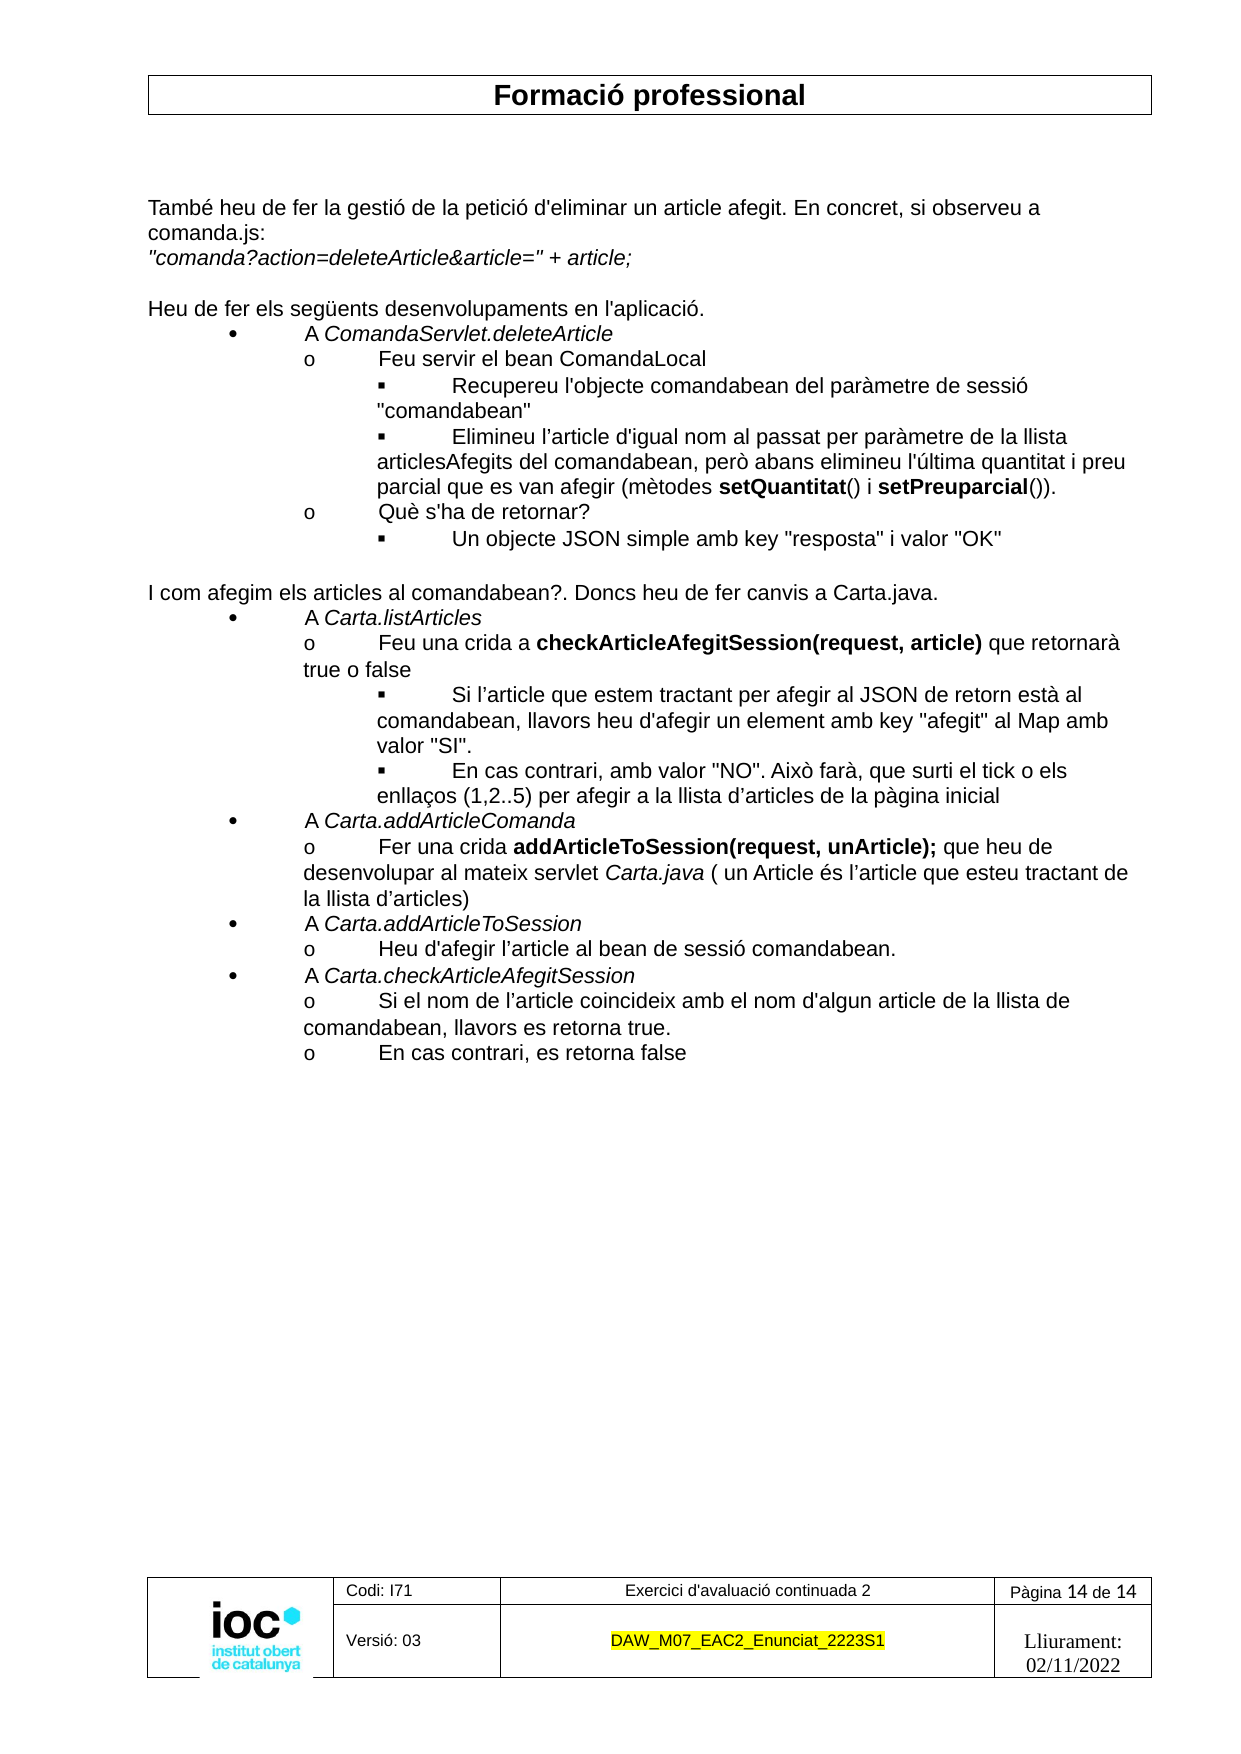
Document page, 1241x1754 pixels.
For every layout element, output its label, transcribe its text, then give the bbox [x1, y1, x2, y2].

text I com afegim els articles al comandabean?. Doncs heu de fer canvis a Carta.java. [148, 580, 1152, 605]
list A Carta.addArticleComanda [229, 808, 1152, 833]
list Elimineu l’article d'igual nom al passat per paràmetre de la llista articlesAfegits del comandabean, però abans elimineu l'última quantitat i preu parcial que es van afegir (mètodes setQuantitat() i setPreuparcial()). [377, 423, 1152, 499]
list Fer una crida addArticleToSession(request, unArticle); que heu de desenvolupar al mateix servlet Carta.java ( un Article és l’article que esteu tractant de la llista d’articles) [303, 833, 1152, 911]
list Un objecte JSON simple amb key "resposta" i valor "OK" [377, 526, 1152, 551]
text També heu de fer la gestió de la petició d'eliminar un article afegit. En concret, si observeu a comanda.js: [148, 195, 1152, 245]
text "comanda?action=deleteArticle&article=" + article; [148, 245, 1152, 271]
list Si el nom de l’article coincideix amb el nom d'algun article de la llista de comandabean, llavors es retorna true. [303, 988, 1152, 1040]
list A Carta.listArticles [229, 605, 1152, 630]
list En cas contrari, es retorna false [303, 1040, 1152, 1067]
list A Carta.addArticleToSession [229, 911, 1152, 936]
list Feu servir el bean ComandaLocal [303, 346, 1152, 373]
text Heu de fer els següents desenvolupaments en l'aplicació. [148, 296, 1152, 321]
list Si l’article que estem tractant per afegir al JSON de retorn està al comandabean, llavors heu d'afegir un element amb key "afegit" al Map amb valor "SI". [377, 682, 1152, 758]
list Feu una crida a checkArticleAfegitSession(request, article) que retornarà true o false [303, 630, 1152, 682]
list Heu d'afegir l’article al bean de sessió comandabean. [303, 936, 1152, 963]
list En cas contrari, amb valor "NO". Això farà, que surti el tick o els enllaços (1,2..5) per afegir a la llista d’articles de la pàgina inicial [377, 758, 1152, 808]
list A Carta.checkArticleAfegitSession [229, 963, 1152, 988]
list A ComandaServlet.deleteArticle [229, 321, 1152, 346]
list Què s'ha de retornar? [303, 499, 1152, 526]
list Recupereu l'objecte comandabean del paràmetre de sessió "comandabean" [377, 373, 1152, 423]
